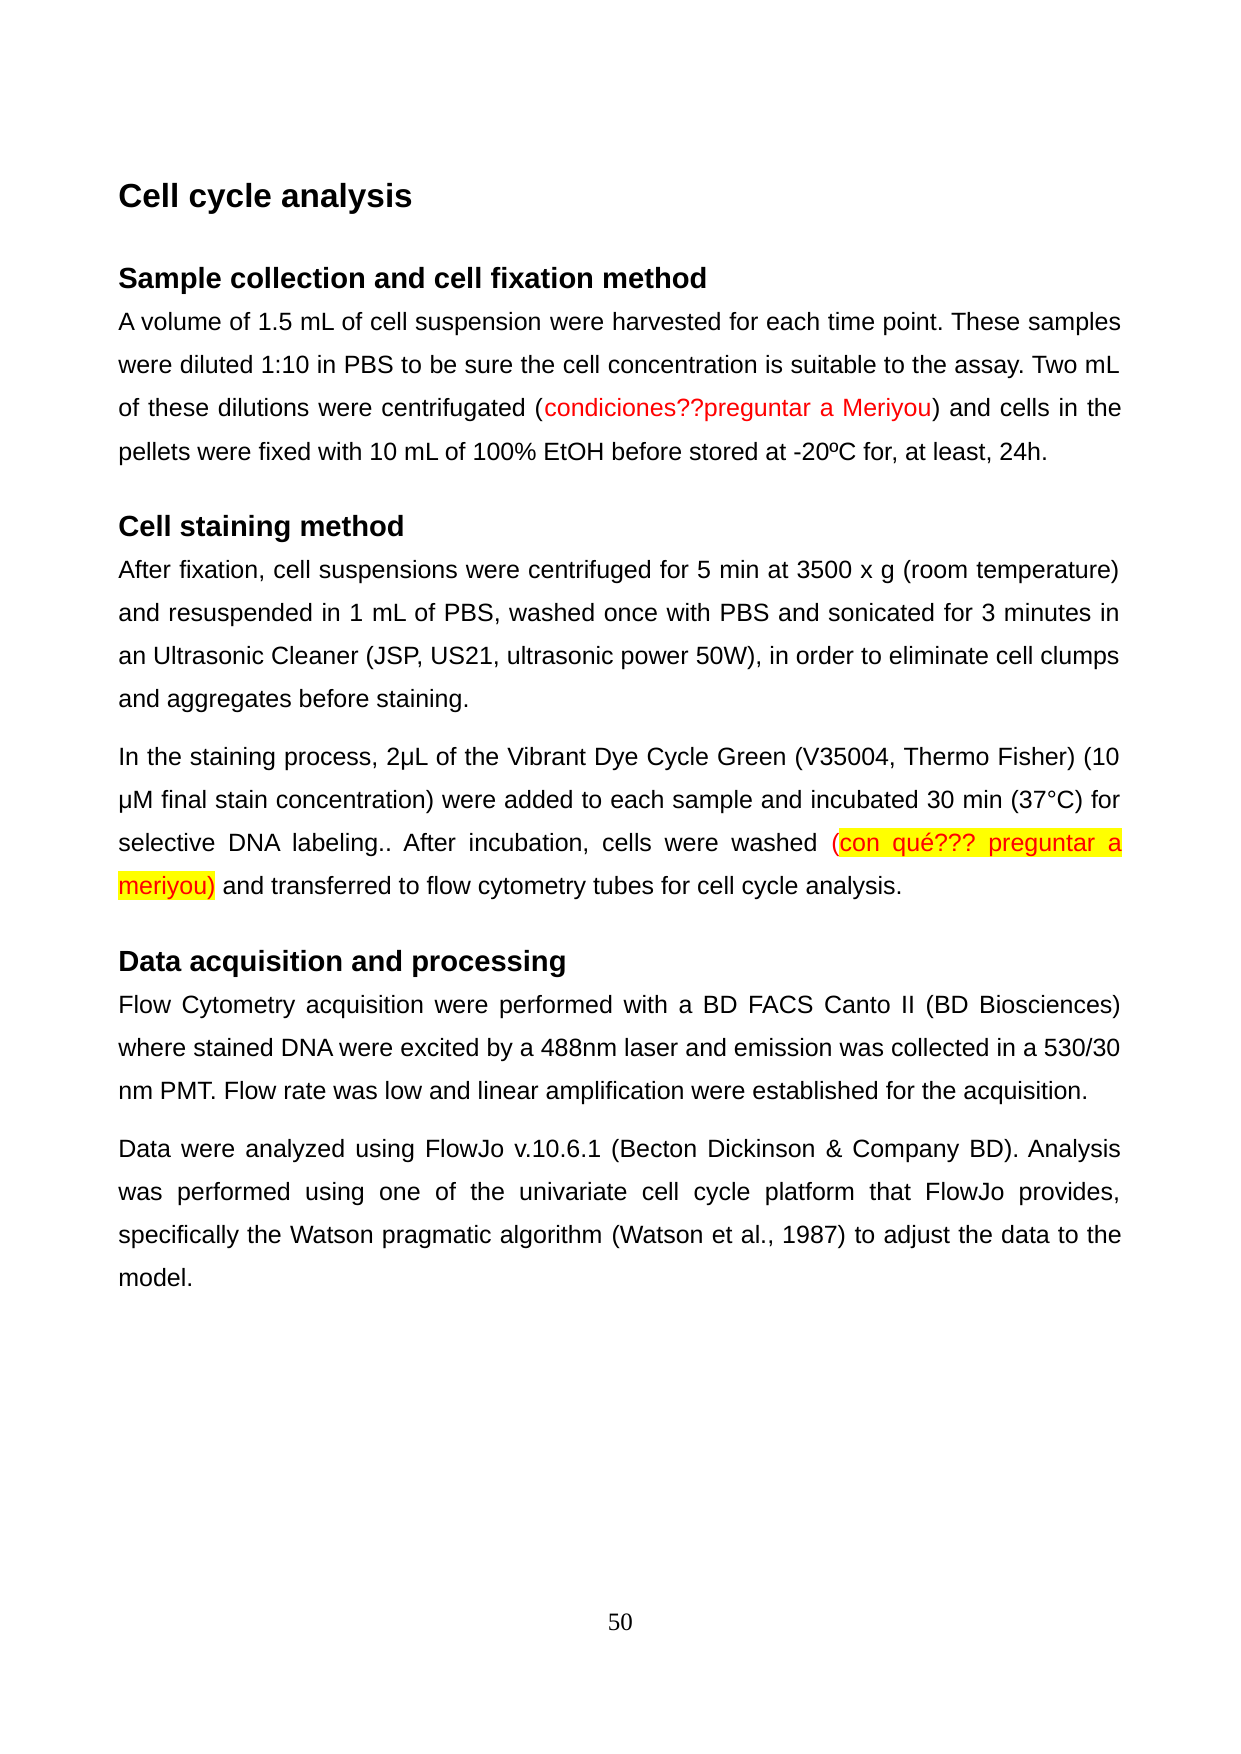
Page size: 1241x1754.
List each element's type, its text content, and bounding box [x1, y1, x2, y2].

text After fixation, cell suspensions were centrifuged for 5 min at 3500 x g (room temperature) and resuspended in 1 mL of PBS, washed once with PBS and sonicated for 3 minutes in an Ultrasonic Cleaner (JSP, US21, ultrasonic power 50W), in order to eliminate cell clumps and aggregates before staining. [118, 555, 1122, 713]
text Data were analyzed using FlowJo v.10.6.1 (Becton Dickinson & Company BD). Analysis was performed using one of the univariate cell cycle platform that FlowJo provides, specifically the Watson pragmatic algorithm (Watson et al., 1987)⁠ to adjust the data to the model. [118, 1133, 1122, 1292]
subtitle Sample collection and cell fixation method [118, 261, 1122, 294]
text Flow Cytometry acquisition were performed with a BD FACS Canto II (BD Biosciences) where stained DNA were excited by a 488nm laser and emission was collected in a 530/30 nm PMT. Flow rate was low and linear amplification were established for the acquisition. [118, 989, 1122, 1104]
text In the staining process, 2μL of the Vibrant Dye Cycle Green (V35004, Thermo Fisher) (10 μM final stain concentration) were added to each sample and incubated 30 min (37°C) for selective DNA labeling.. After incubation, cells were washed (con qué??? preguntar a meriyou) and transferred to ﬂow cytometry tubes for cell cycle analysis. [118, 742, 1122, 900]
subtitle Cell staining method [118, 509, 1122, 542]
subtitle Data acquisition and processing [118, 943, 1122, 977]
text A volume of 1.5 mL of cell suspension were harvested for each time point. These samples were diluted 1:10 in PBS to be sure the cell concentration is suitable to the assay. Two mL of these dilutions were centrifugated (condiciones??preguntar a Meriyou) and cells in the pellets were ﬁxed with 10 mL of 100% EtOH before stored at -20ºC for, at least, 24h. [118, 307, 1122, 465]
subtitle Cell cycle analysis [118, 176, 1122, 215]
